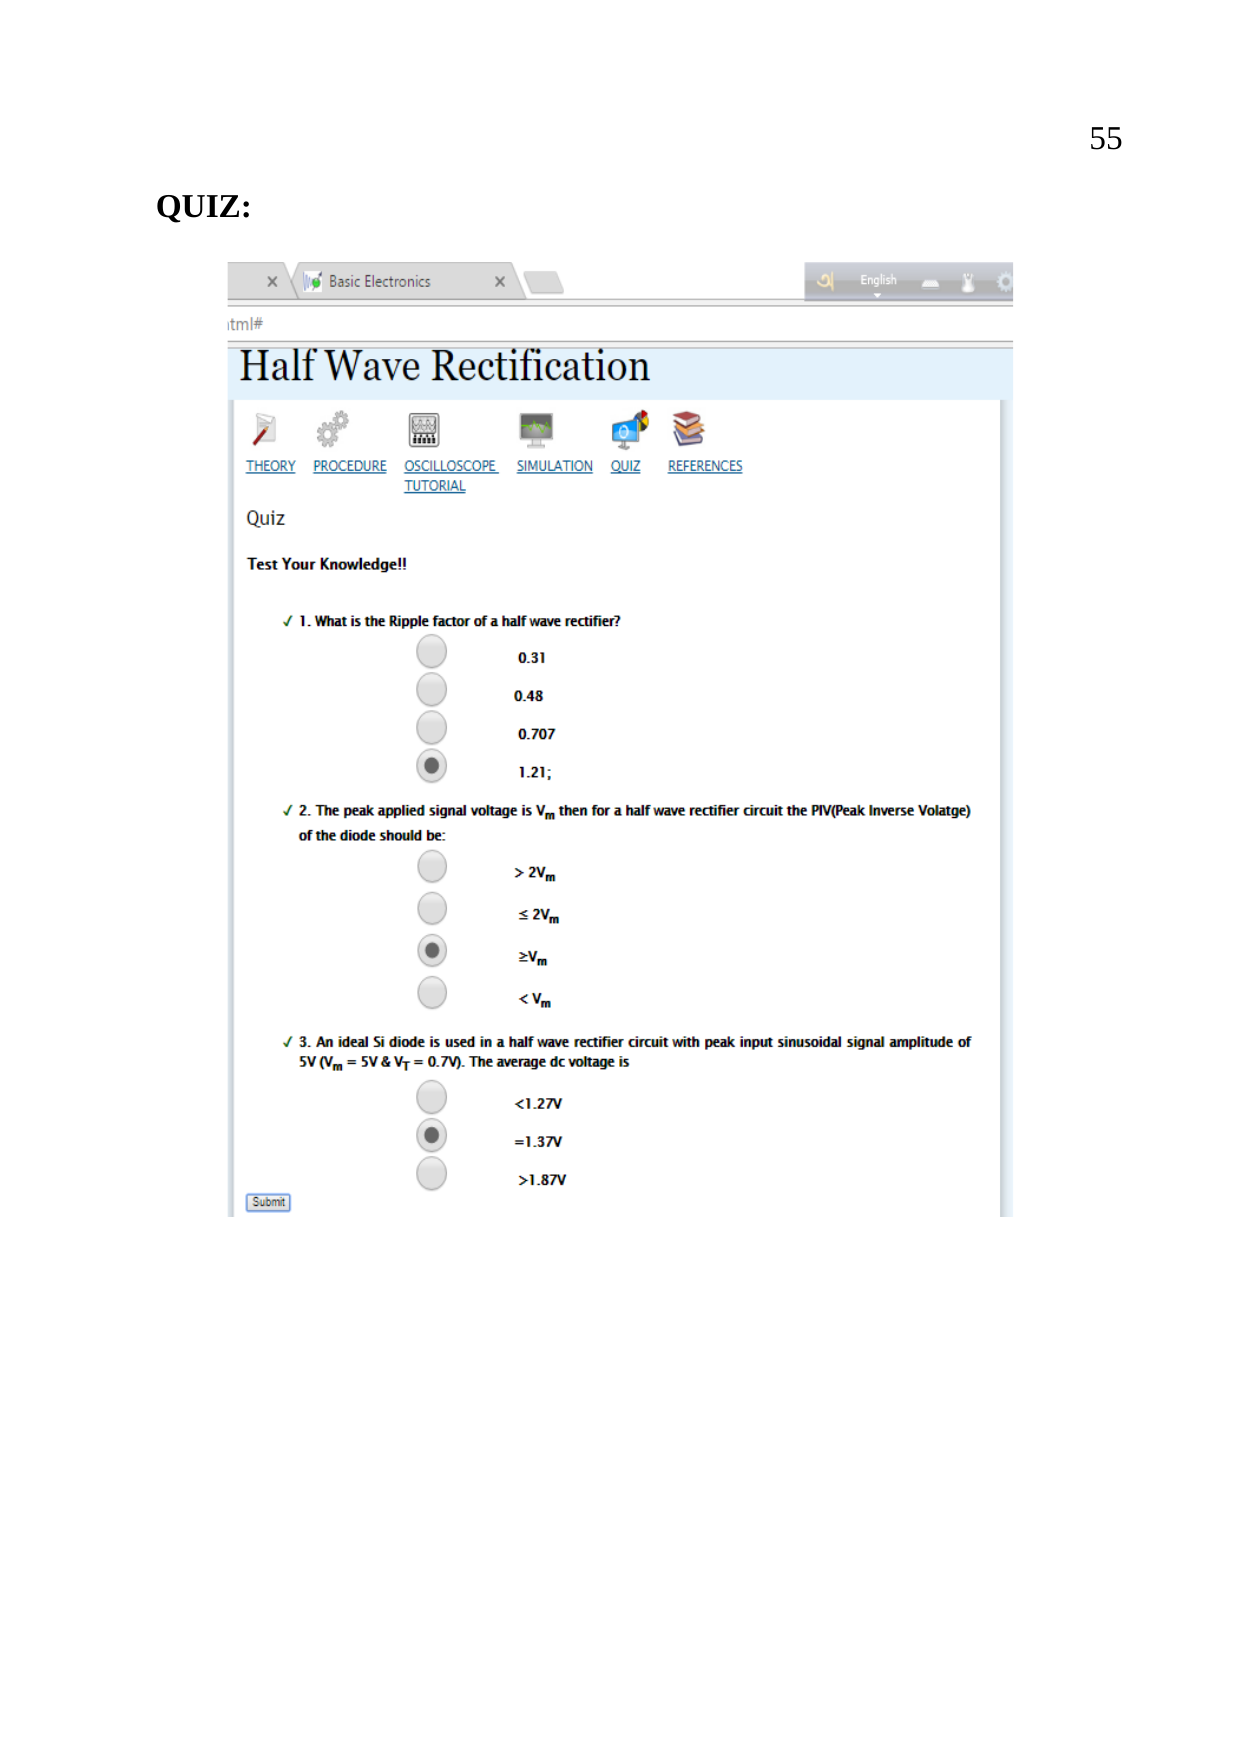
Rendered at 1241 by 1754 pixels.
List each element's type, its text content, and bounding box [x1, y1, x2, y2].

picture [227, 262, 1014, 1217]
text QUIZ: [156, 186, 1122, 224]
